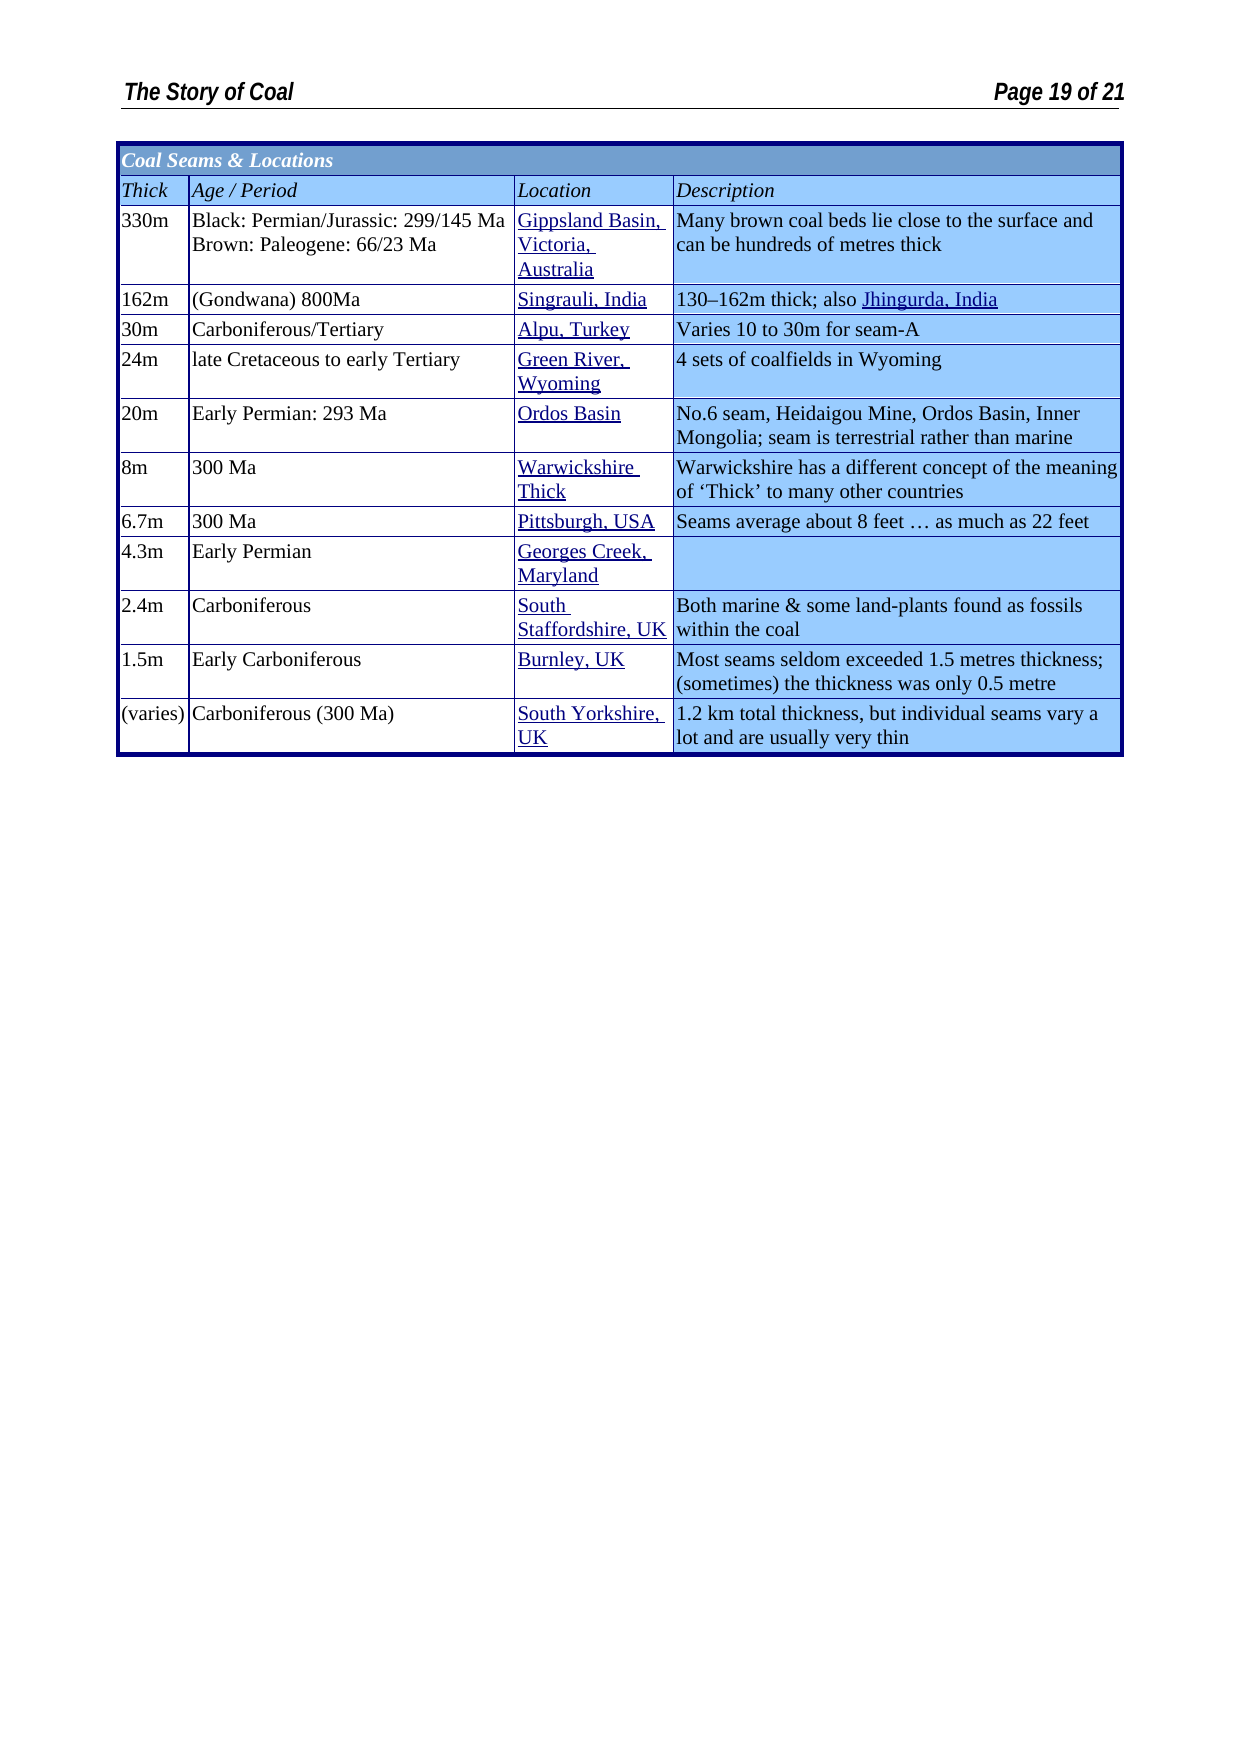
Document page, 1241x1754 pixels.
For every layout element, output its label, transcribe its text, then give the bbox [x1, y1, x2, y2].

table_cell 4 sets of coalfields in Wyoming [674, 345, 1120, 397]
table_cell Location [515, 176, 673, 205]
table_cell Gippsland Basin, Victoria, Australia [515, 206, 673, 283]
table_cell Georges Creek, Maryland [515, 537, 673, 590]
table_cell 6.7m [120, 507, 188, 536]
table_cell Warwickshire has a different concept of the meaning of ‘Thick’ to many other countries [674, 453, 1120, 506]
table_cell 4.3m [120, 537, 188, 590]
table_cell 1.2 km total thickness, but individual seams vary a lot and are usually very thin [674, 699, 1120, 752]
table_cell Carboniferous/Tertiary [190, 315, 514, 343]
table_cell 20m [120, 399, 188, 452]
table_cell 330m [120, 206, 188, 283]
table_cell Early Permian [190, 537, 514, 590]
table_cell Ordos Basin [515, 399, 673, 452]
table_cell 1.5m [120, 645, 188, 698]
table_cell Pittsburgh, USA [515, 507, 673, 536]
table_cell Green River, Wyoming [515, 345, 673, 397]
table_cell Warwickshire Thick [515, 453, 673, 506]
table_cell Seams average about 8 feet … as much as 22 feet [674, 507, 1120, 536]
table_cell [674, 537, 1120, 590]
table_cell No.6 seam, Heidaigou Mine, Ordos Basin, Inner Mongolia; seam is terrestrial rather than marine [674, 399, 1120, 452]
table_cell Burnley, UK [515, 645, 673, 698]
table_cell 30m [120, 315, 188, 343]
table_cell Most seams seldom exceeded 1.5 metres thickness; (sometimes) the thickness was only 0.5 metre [674, 645, 1120, 698]
table_cell Black: Permian/Jurassic: 299/145 Ma Brown: Paleogene: 66/23 Ma [190, 206, 514, 283]
table_cell South Yorkshire, UK [515, 699, 673, 752]
table_cell 2.4m [120, 591, 188, 644]
table_cell 24m [120, 345, 188, 397]
table_cell 300 Ma [190, 507, 514, 536]
table_cell Early Carboniferous [190, 645, 514, 698]
table_cell Alpu, Turkey [515, 315, 673, 343]
table_header Coal Seams & Locations [120, 146, 1120, 175]
table_cell Description [674, 176, 1120, 205]
table_cell 162m [120, 285, 188, 313]
table_cell Singrauli, India [515, 285, 673, 313]
table_cell Varies 10 to 30m for seam-A [674, 315, 1120, 343]
table_cell Both marine & some land-plants found as fossils within the coal [674, 591, 1120, 644]
table_cell (Gondwana) 800Ma [190, 285, 514, 313]
table_cell Many brown coal beds lie close to the surface and can be hundreds of metres thick [674, 206, 1120, 283]
table_cell Carboniferous (300 Ma) [190, 699, 514, 752]
table_cell Thick [120, 176, 188, 205]
table_cell South Staffordshire, UK [515, 591, 673, 644]
table_cell late Cretaceous to early Tertiary [190, 345, 514, 397]
table_cell 300 Ma [190, 453, 514, 506]
table_cell 8m [120, 453, 188, 506]
table_cell (varies) [120, 699, 188, 752]
table_cell Early Permian: 293 Ma [190, 399, 514, 452]
table_cell 130–162m thick; also Jhingurda, India [674, 285, 1120, 313]
table_cell Age / Period [190, 176, 514, 205]
table_cell Carboniferous [190, 591, 514, 644]
